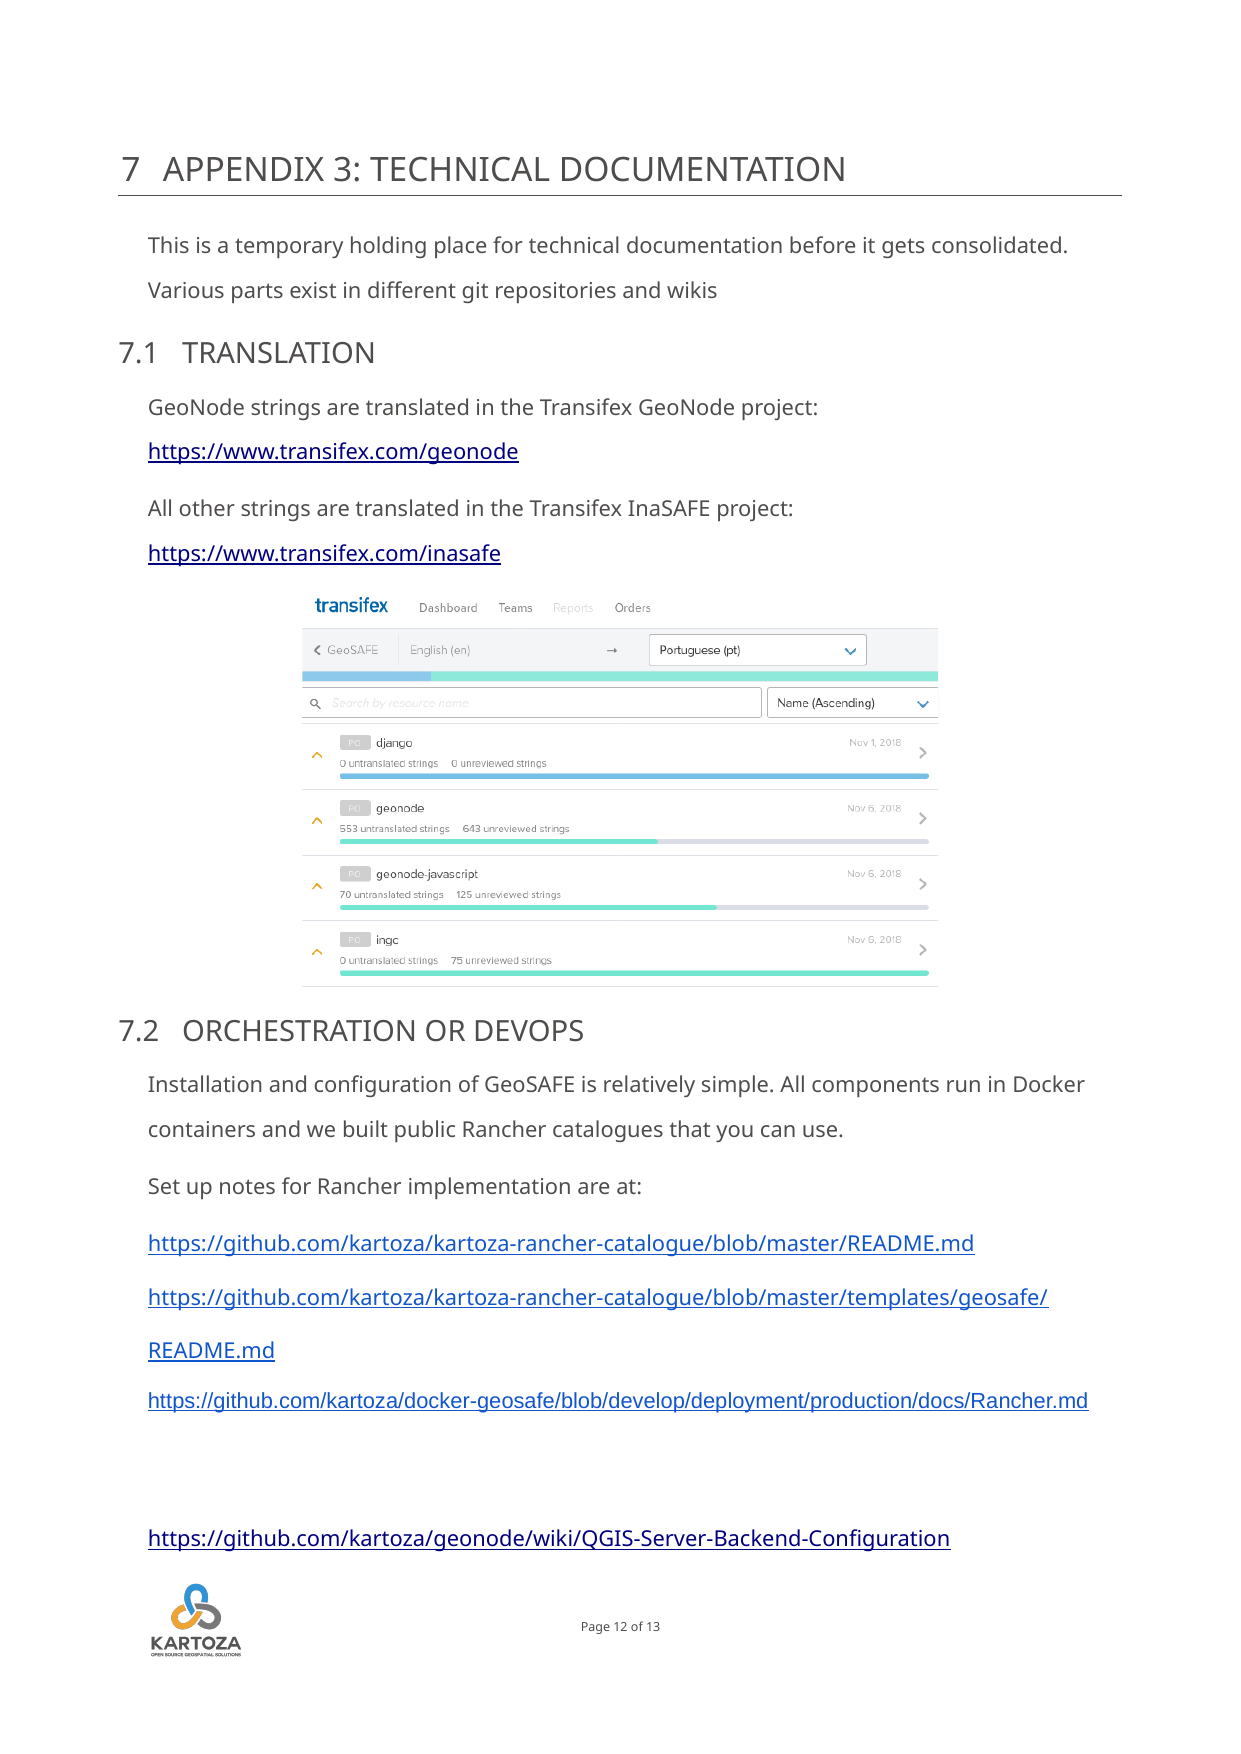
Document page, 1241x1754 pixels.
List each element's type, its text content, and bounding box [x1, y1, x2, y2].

subtitle Orchestration or devops [118, 595, 1122, 1049]
picture [302, 595, 939, 990]
subtitle Appendix 3: Technical documentation [118, 143, 1122, 195]
text Set up notes for Rancher implementation are at: [148, 1171, 1122, 1201]
text Installation and configuration of GeoSAFE is relatively simple. All components run in Docker containers and we built public Rancher catalogues that you can use. [148, 1069, 1122, 1144]
subtitle Translation [118, 332, 1122, 372]
text This is a temporary holding place for technical documentation before it gets consolidated. Various parts exist in different git repositories and wikis [148, 230, 1122, 304]
text GeoNode strings are translated in the Transifex GeoNode project: https://www.transifex.com/geonode [148, 391, 1122, 466]
text https://github.com/kartoza/kartoza-rancher-catalogue/blob/master/README.md [148, 1228, 1122, 1258]
text All other strings are translated in the Transifex InaSAFE project: https://www.transifex.com/inasafe [148, 493, 1122, 568]
picture [120, 1565, 279, 1669]
text https://github.com/kartoza/geonode/wiki/QGIS-Server-Backend-Configuration [148, 1523, 1122, 1553]
text https://github.com/kartoza/kartoza-rancher-catalogue/blob/master/templates/geosafe/README.md [148, 1282, 1122, 1364]
text https://github.com/kartoza/docker-geosafe/blob/develop/deployment/production/docs/Rancher.md [148, 1388, 1122, 1413]
